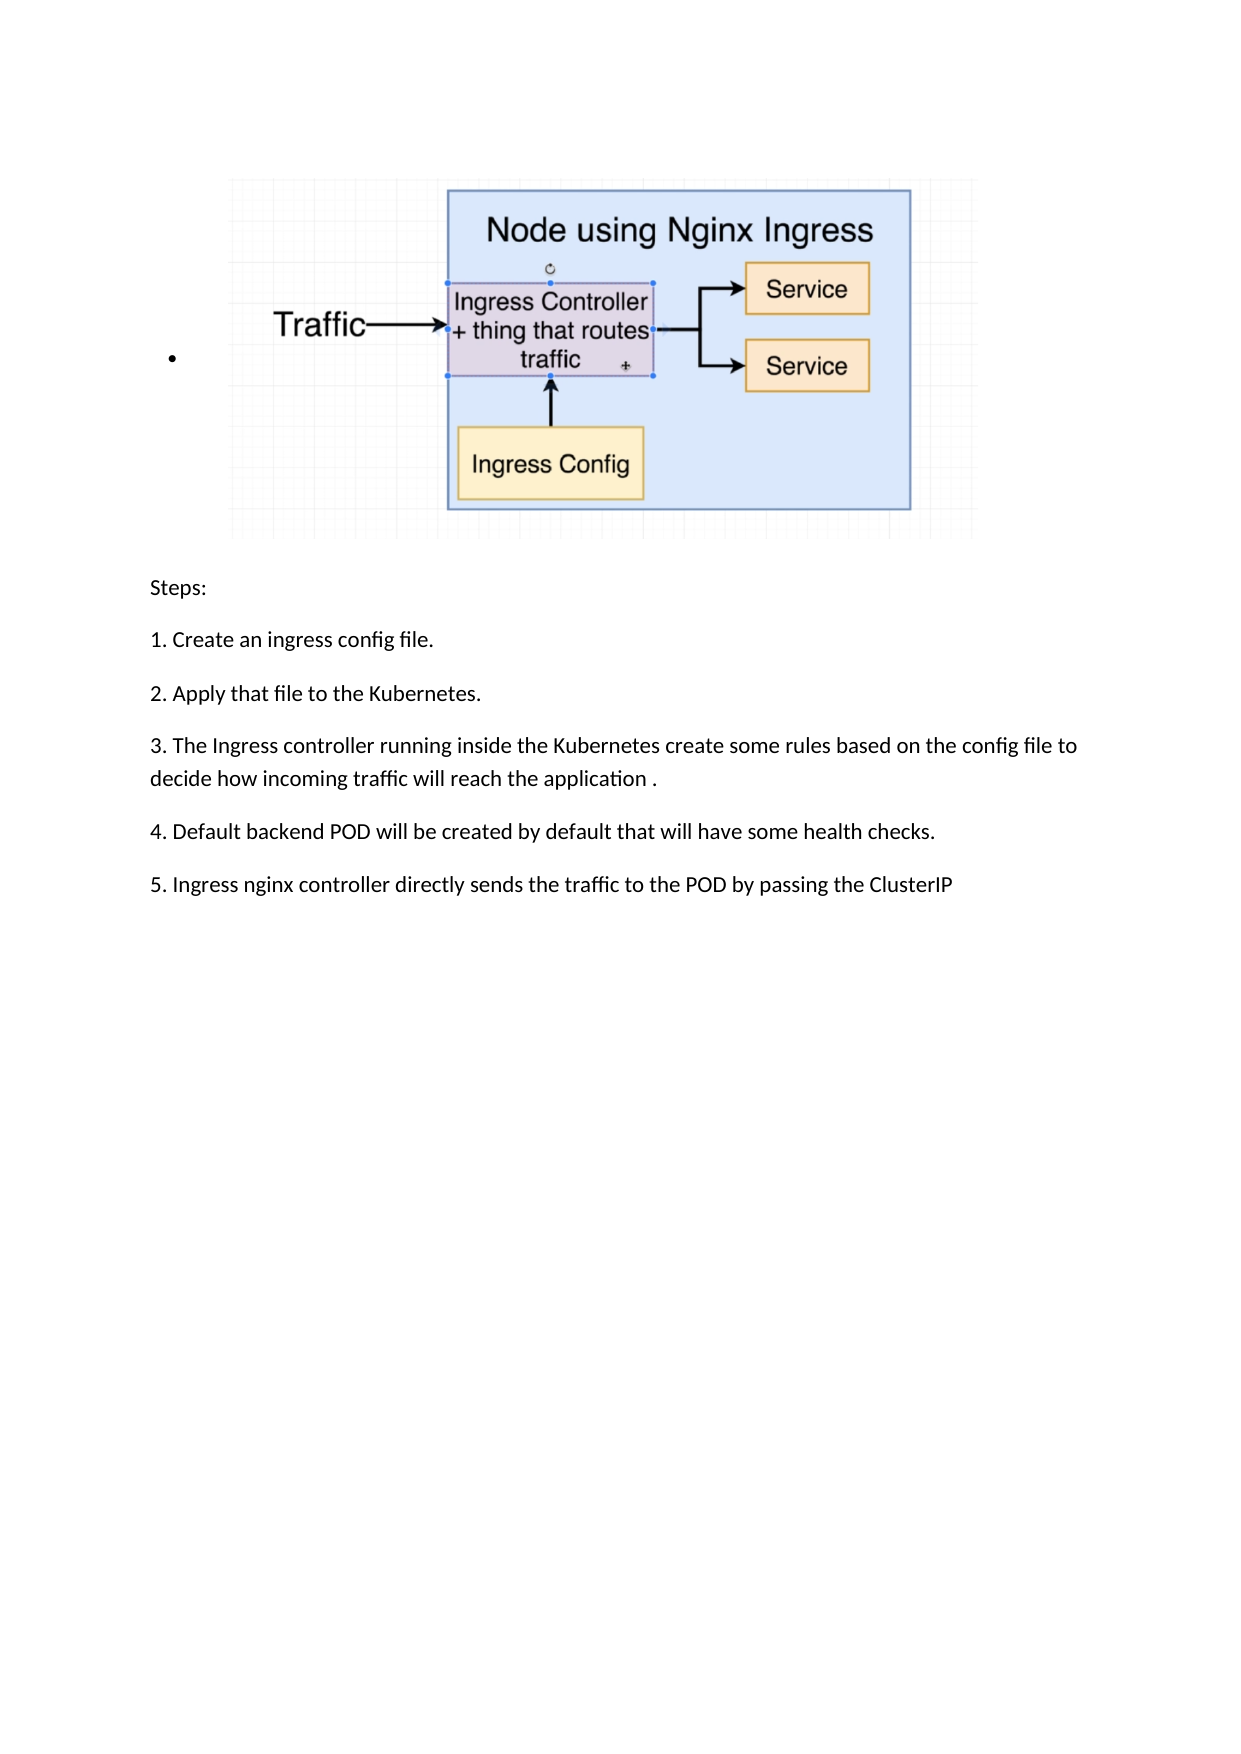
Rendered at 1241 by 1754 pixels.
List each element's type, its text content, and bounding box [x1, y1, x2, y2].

text 2. Apply that file to the Kubernetes. [150, 679, 1090, 707]
text Steps: [150, 573, 1090, 601]
text 1. Create an ingress config file. [150, 626, 1090, 654]
text 4. Default backend POD will be created by default that will have some health checks. [150, 817, 1090, 845]
text 5. Ingress nginx controller directly sends the traffic to the POD by passing the ClusterIP [150, 870, 1090, 898]
picture [228, 178, 979, 539]
text 3. The Ingress controller running inside the Kubernetes create some rules based on the config file to decide how incoming traffic will reach the application . [150, 732, 1090, 792]
